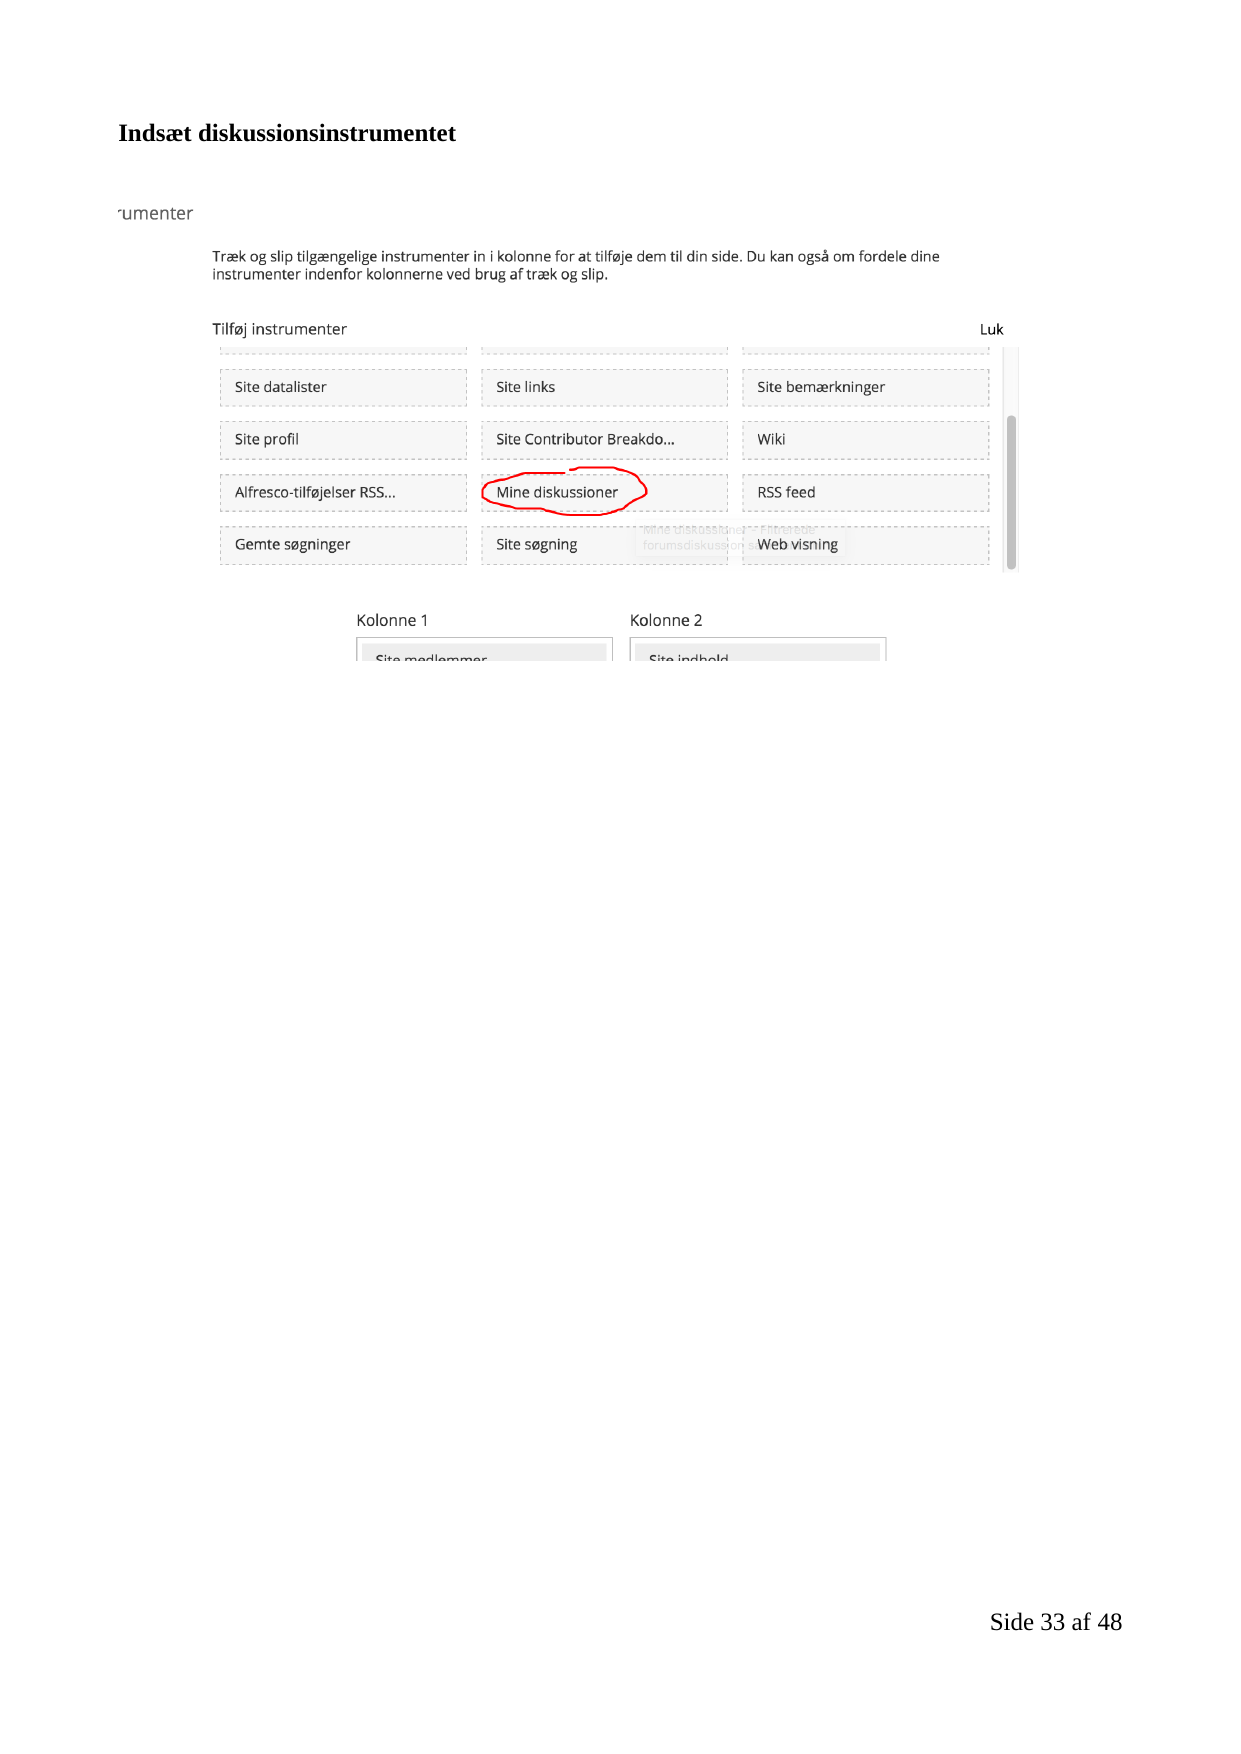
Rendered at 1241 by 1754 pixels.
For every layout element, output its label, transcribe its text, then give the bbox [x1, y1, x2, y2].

picture [118, 175, 1123, 661]
subtitle Indsæt diskussionsinstrumentet [118, 118, 1122, 147]
